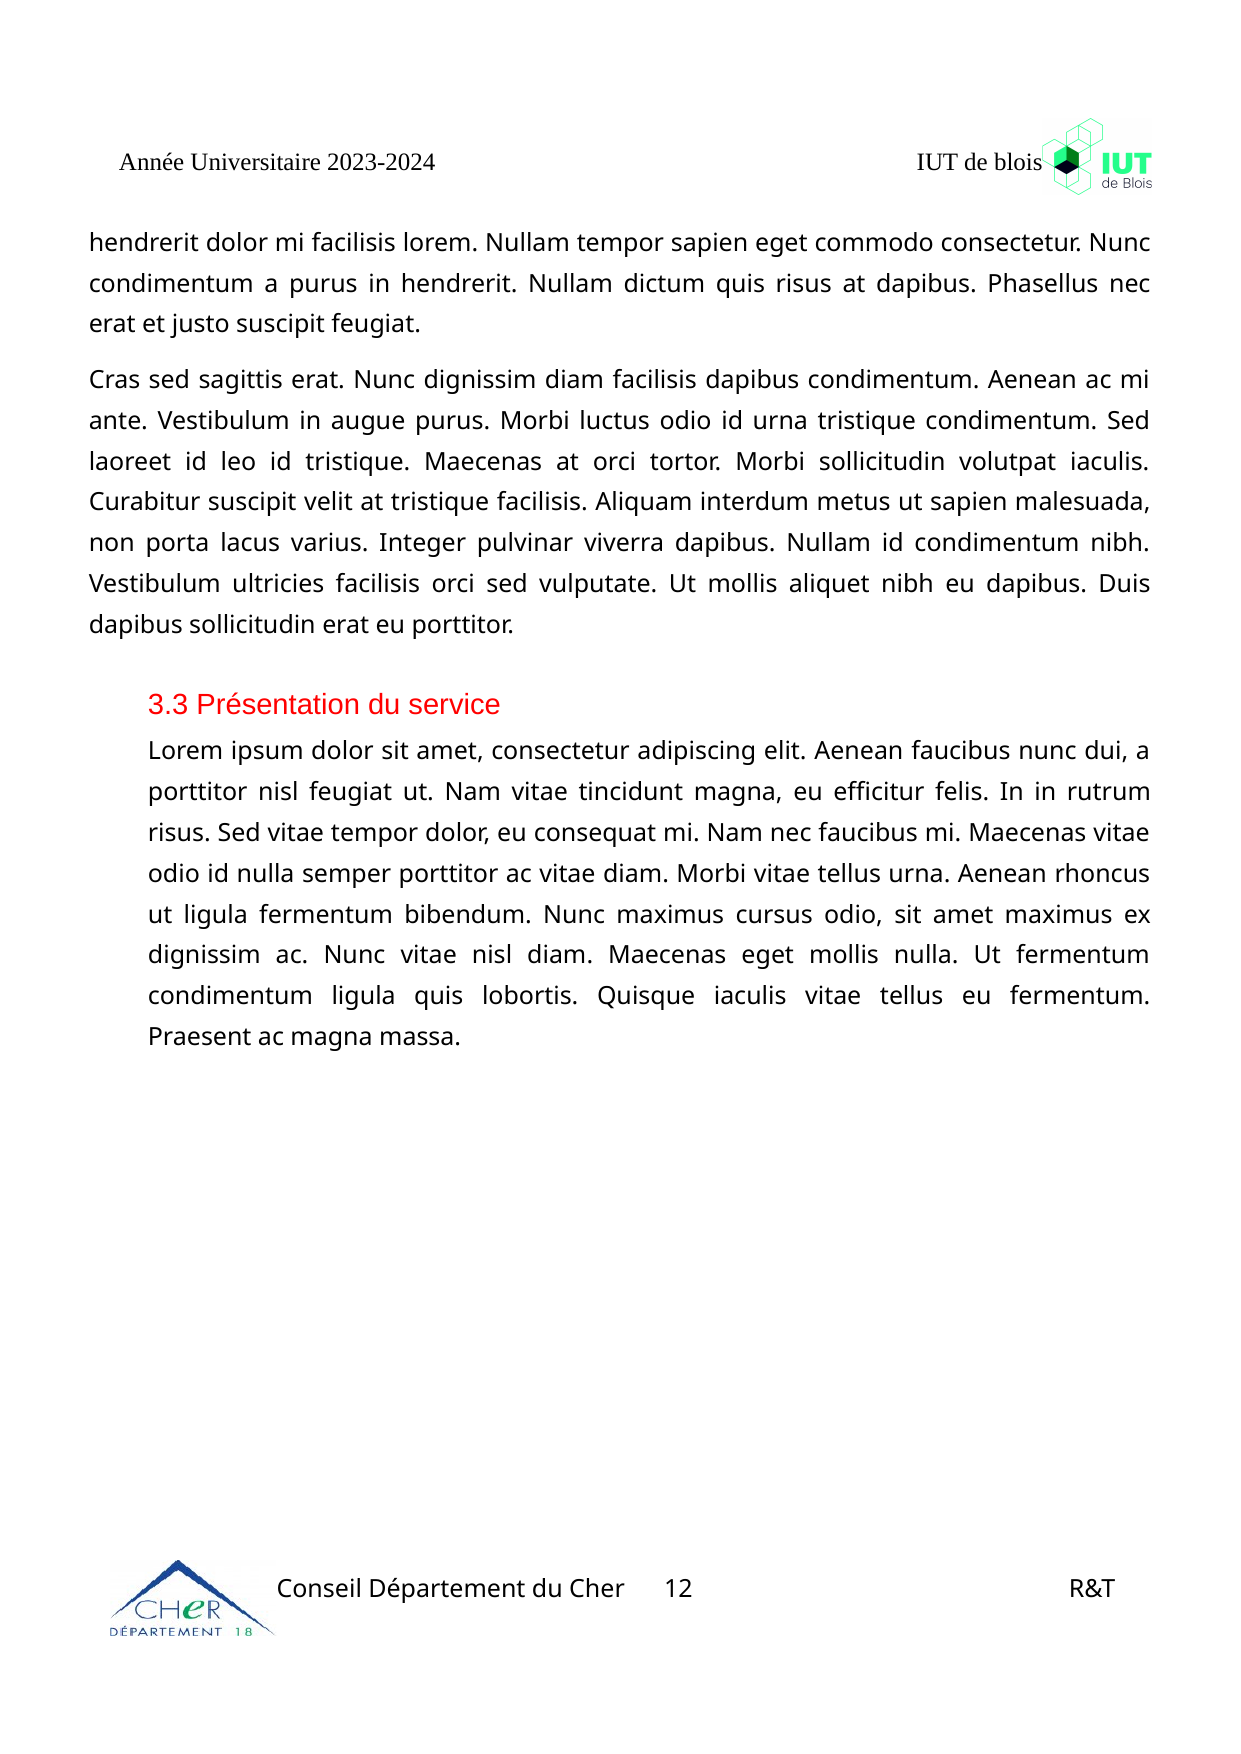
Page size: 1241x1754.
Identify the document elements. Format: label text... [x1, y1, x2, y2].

text hendrerit dolor mi facilisis lorem. Nullam tempor sapien eget commodo consectetur. Nunc condimentum a purus in hendrerit. Nullam dictum quis risus at dapibus. Phasellus nec erat et justo suscipit feugiat. [88, 224, 1152, 340]
picture [110, 1560, 277, 1636]
subtitle Présentation du service [148, 687, 1152, 721]
text Lorem ipsum dolor sit amet, consectetur adipiscing elit. Aenean faucibus nunc dui, a porttitor nisl feugiat ut. Nam vitae tincidunt magna, eu efficitur felis. In in rutrum risus. Sed vitae tempor dolor, eu consequat mi. Nam nec faucibus mi. Maecenas vitae odio id nulla semper porttitor ac vitae diam. Morbi vitae tellus urna. Aenean rhoncus ut ligula fermentum bibendum. Nunc maximus cursus odio, sit amet maximus ex dignissim ac. Nunc vitae nisl diam. Maecenas eget mollis nulla. Ut fermentum condimentum ligula quis lobortis. Quisque iaculis vitae tellus eu fermentum. Praesent ac magna massa. [148, 733, 1152, 1053]
picture [1042, 118, 1152, 195]
text Cras sed sagittis erat. Nunc dignissim diam facilisis dapibus condimentum. Aenean ac mi ante. Vestibulum in augue purus. Morbi luctus odio id urna tristique condimentum. Sed laoreet id leo id tristique. Maecenas at orci tortor. Morbi sollicitudin volutpat iaculis. Curabitur suscipit velit at tristique facilisis. Aliquam interdum metus ut sapien malesuada, non porta lacus varius. Integer pulvinar viverra dapibus. Nullam id condimentum nibh. Vestibulum ultricies facilisis orci sed vulputate. Ut mollis aliquet nibh eu dapibus. Duis dapibus sollicitudin erat eu porttitor. [88, 362, 1152, 641]
